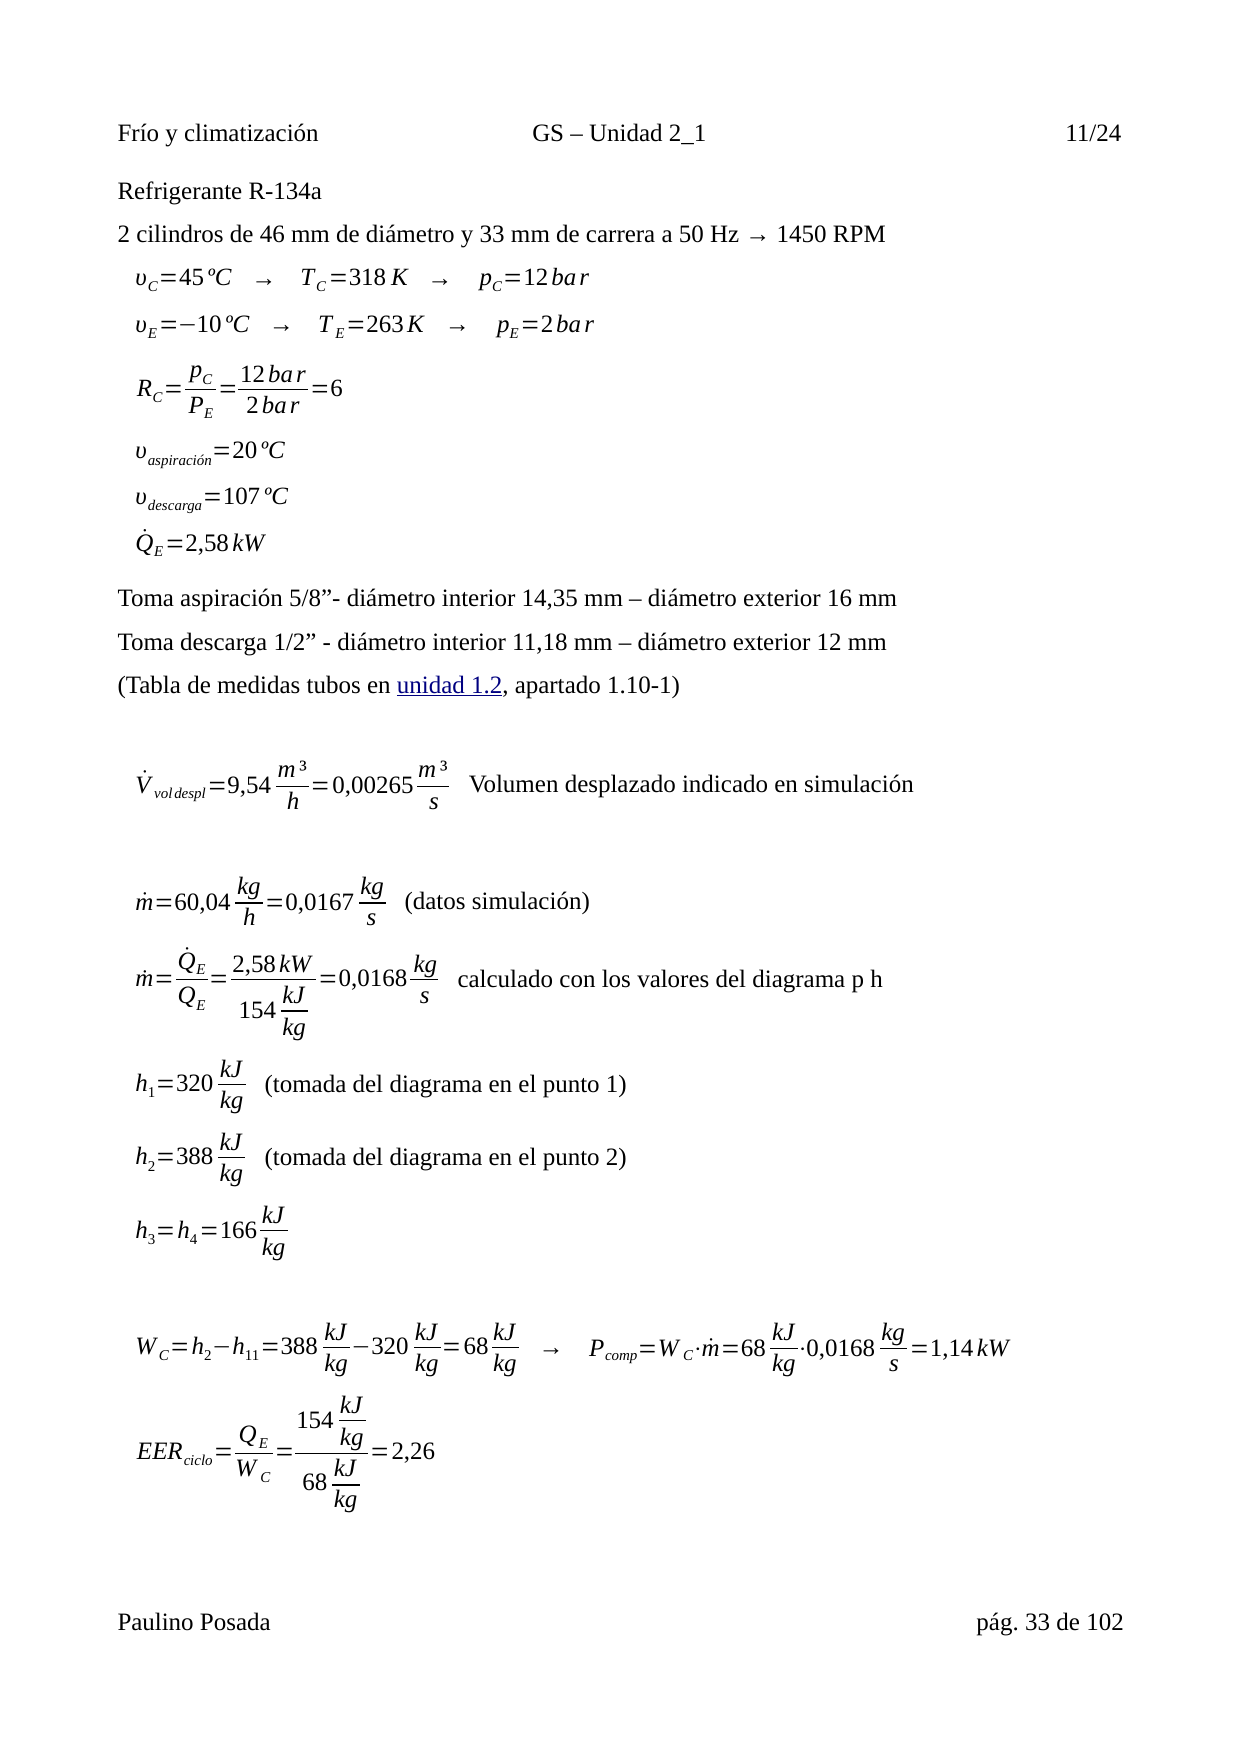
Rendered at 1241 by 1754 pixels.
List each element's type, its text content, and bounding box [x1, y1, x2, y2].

text Toma descarga 1/2” - diámetro interior 11,18 mm – diámetro exterior 12 mm [117, 627, 1123, 655]
text calculado con los valores del diagrama p h [117, 946, 1123, 1041]
text 2 cilindros de 46 mm de diámetro y 33 mm de carrera a 50 Hz → 1450 RPM [117, 219, 1123, 248]
text → [117, 1318, 1123, 1378]
text → → [117, 309, 1123, 342]
text (datos simulación) [117, 873, 1123, 932]
text Toma aspiración 5/8”- diámetro interior 14,35 mm – diámetro exterior 16 mm [117, 583, 1123, 612]
text → → [117, 263, 1123, 295]
text (tomada del diagrama en el punto 1) [117, 1055, 1123, 1114]
text Refrigerante R-134a [117, 176, 1123, 205]
text (Tabla de medidas tubos en unidad 1.2, apartado 1.10-1) [117, 670, 1123, 698]
text Volumen desplazado indicado en simulación [117, 756, 1123, 815]
text (tomada del diagrama en el punto 2) [117, 1129, 1123, 1188]
